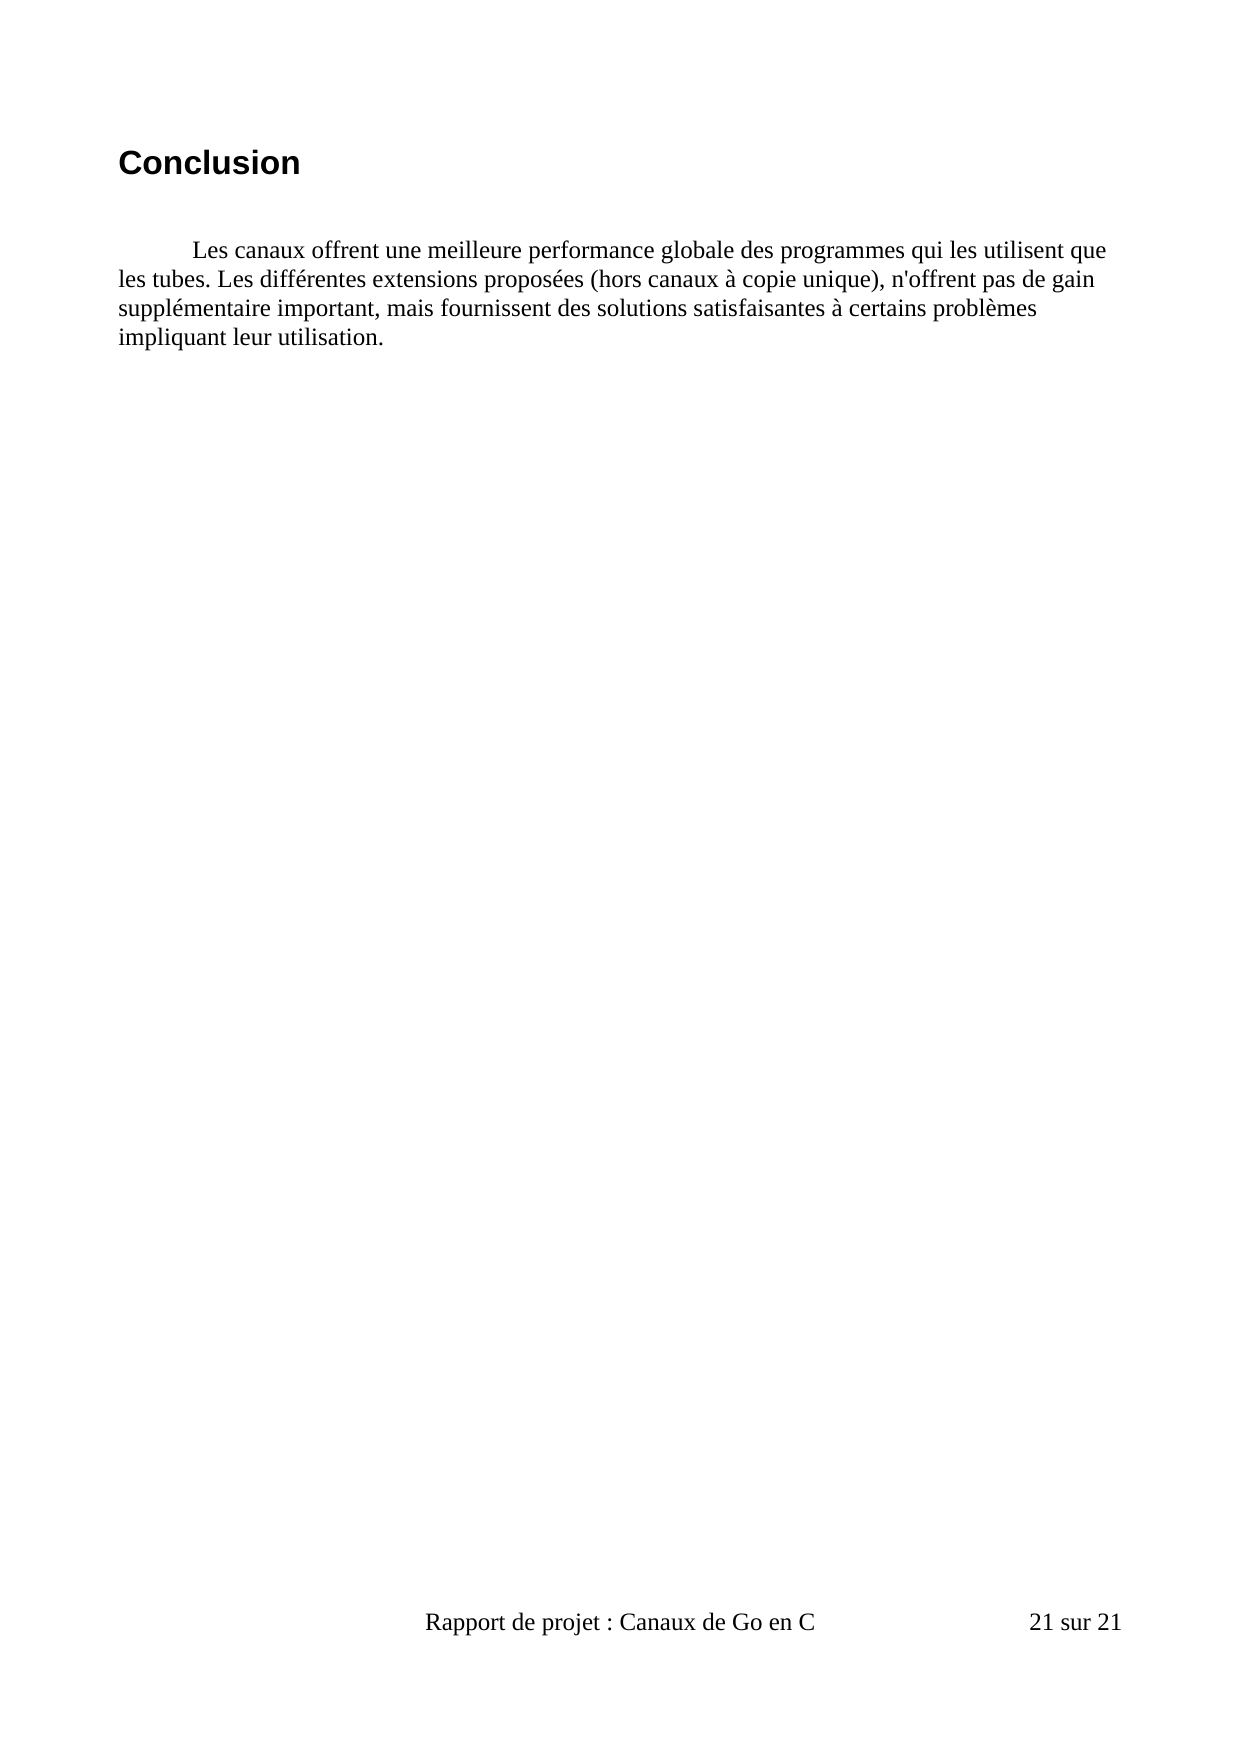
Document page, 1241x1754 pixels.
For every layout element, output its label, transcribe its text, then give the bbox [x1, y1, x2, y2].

text Les canaux offrent une meilleure performance globale des programmes qui les utilisent que les tubes. Les différentes extensions proposées (hors canaux à copie unique), n'offrent pas de gain supplémentaire important, mais fournissent des solutions satisfaisantes à certains problèmes impliquant leur utilisation. [118, 236, 1122, 351]
subtitle Conclusion [118, 143, 1122, 182]
